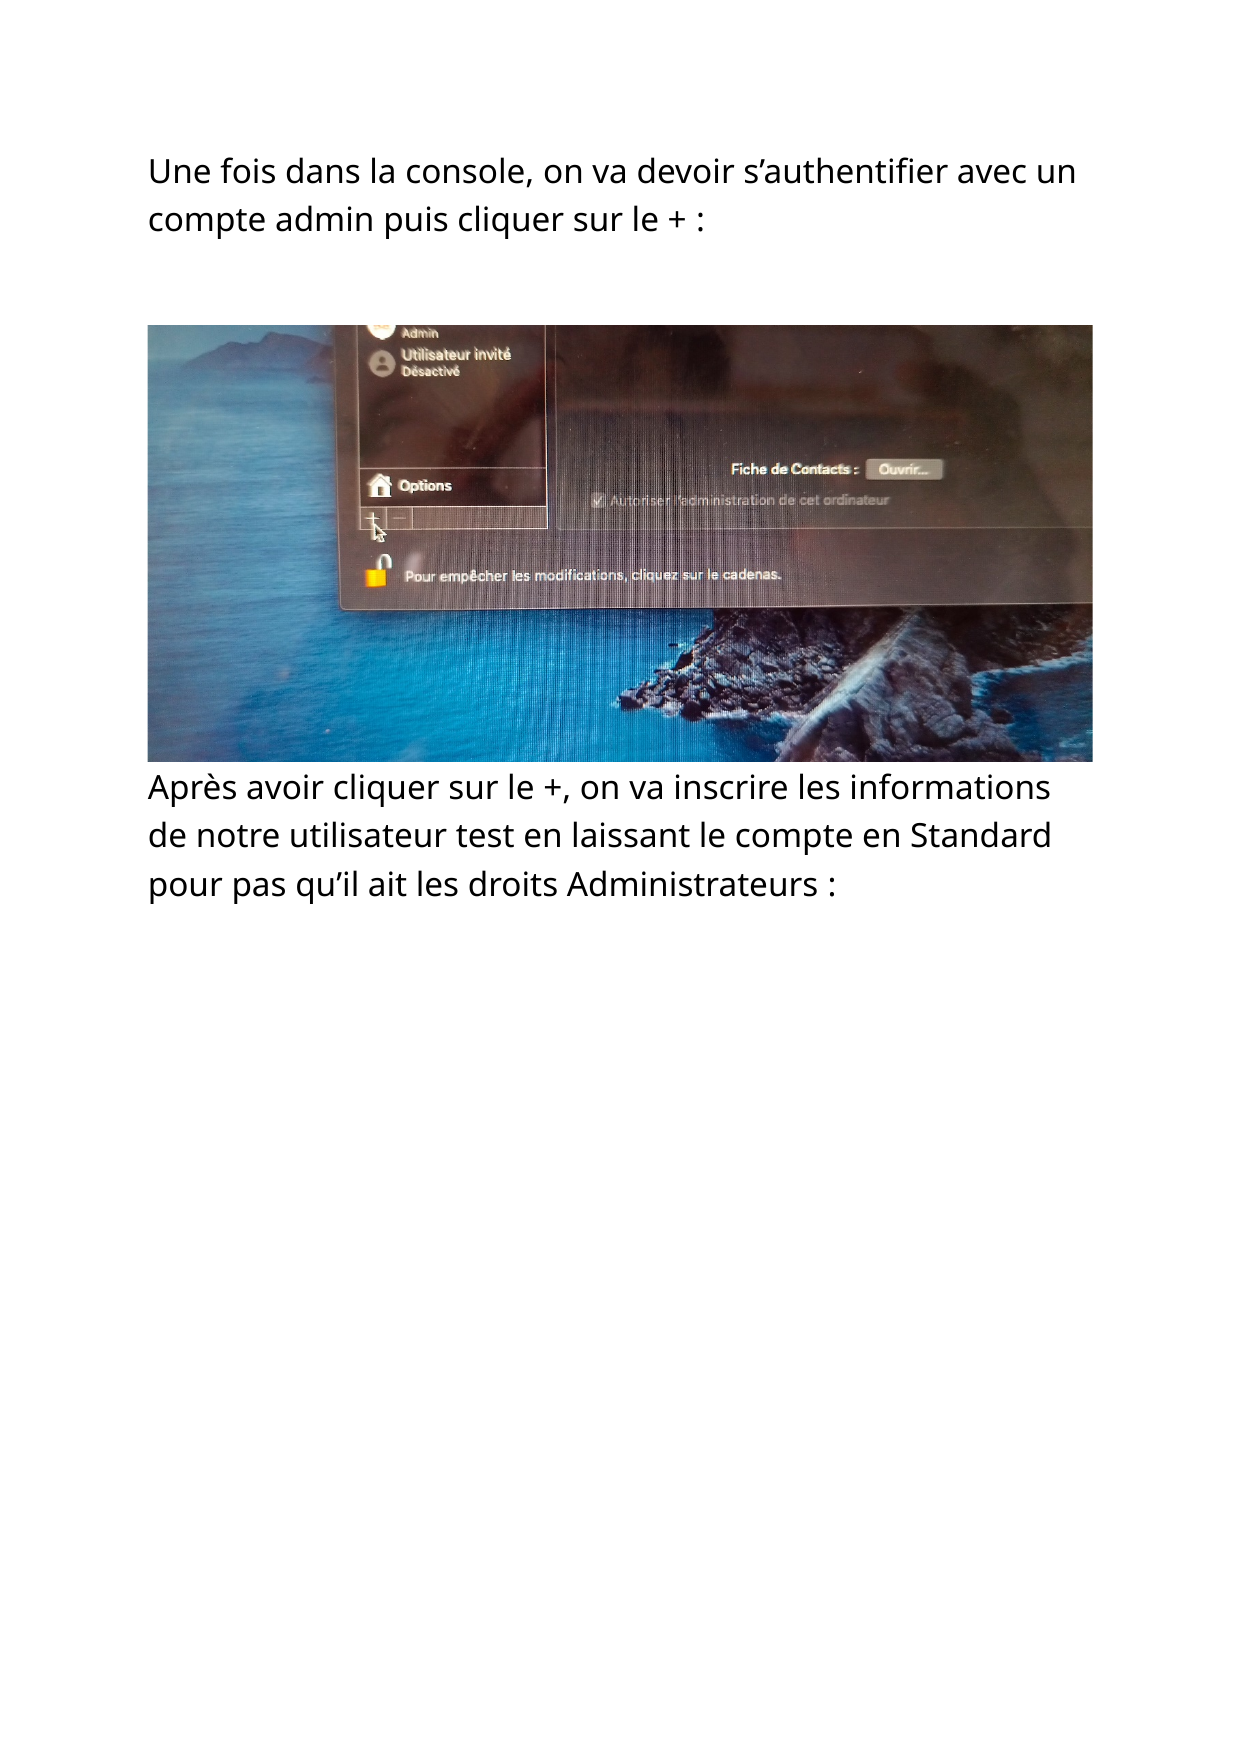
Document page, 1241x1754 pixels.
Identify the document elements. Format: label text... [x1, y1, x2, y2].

text Une fois dans la console, on va devoir s’authentifier avec un compte admin puis cliquer sur le + : [148, 148, 1093, 241]
text Après avoir cliquer sur le +, on va inscrire les informations de notre utilisateur test en laissant le compte en Standard pour pas qu’il ait les droits Administrateurs : [148, 762, 1093, 906]
